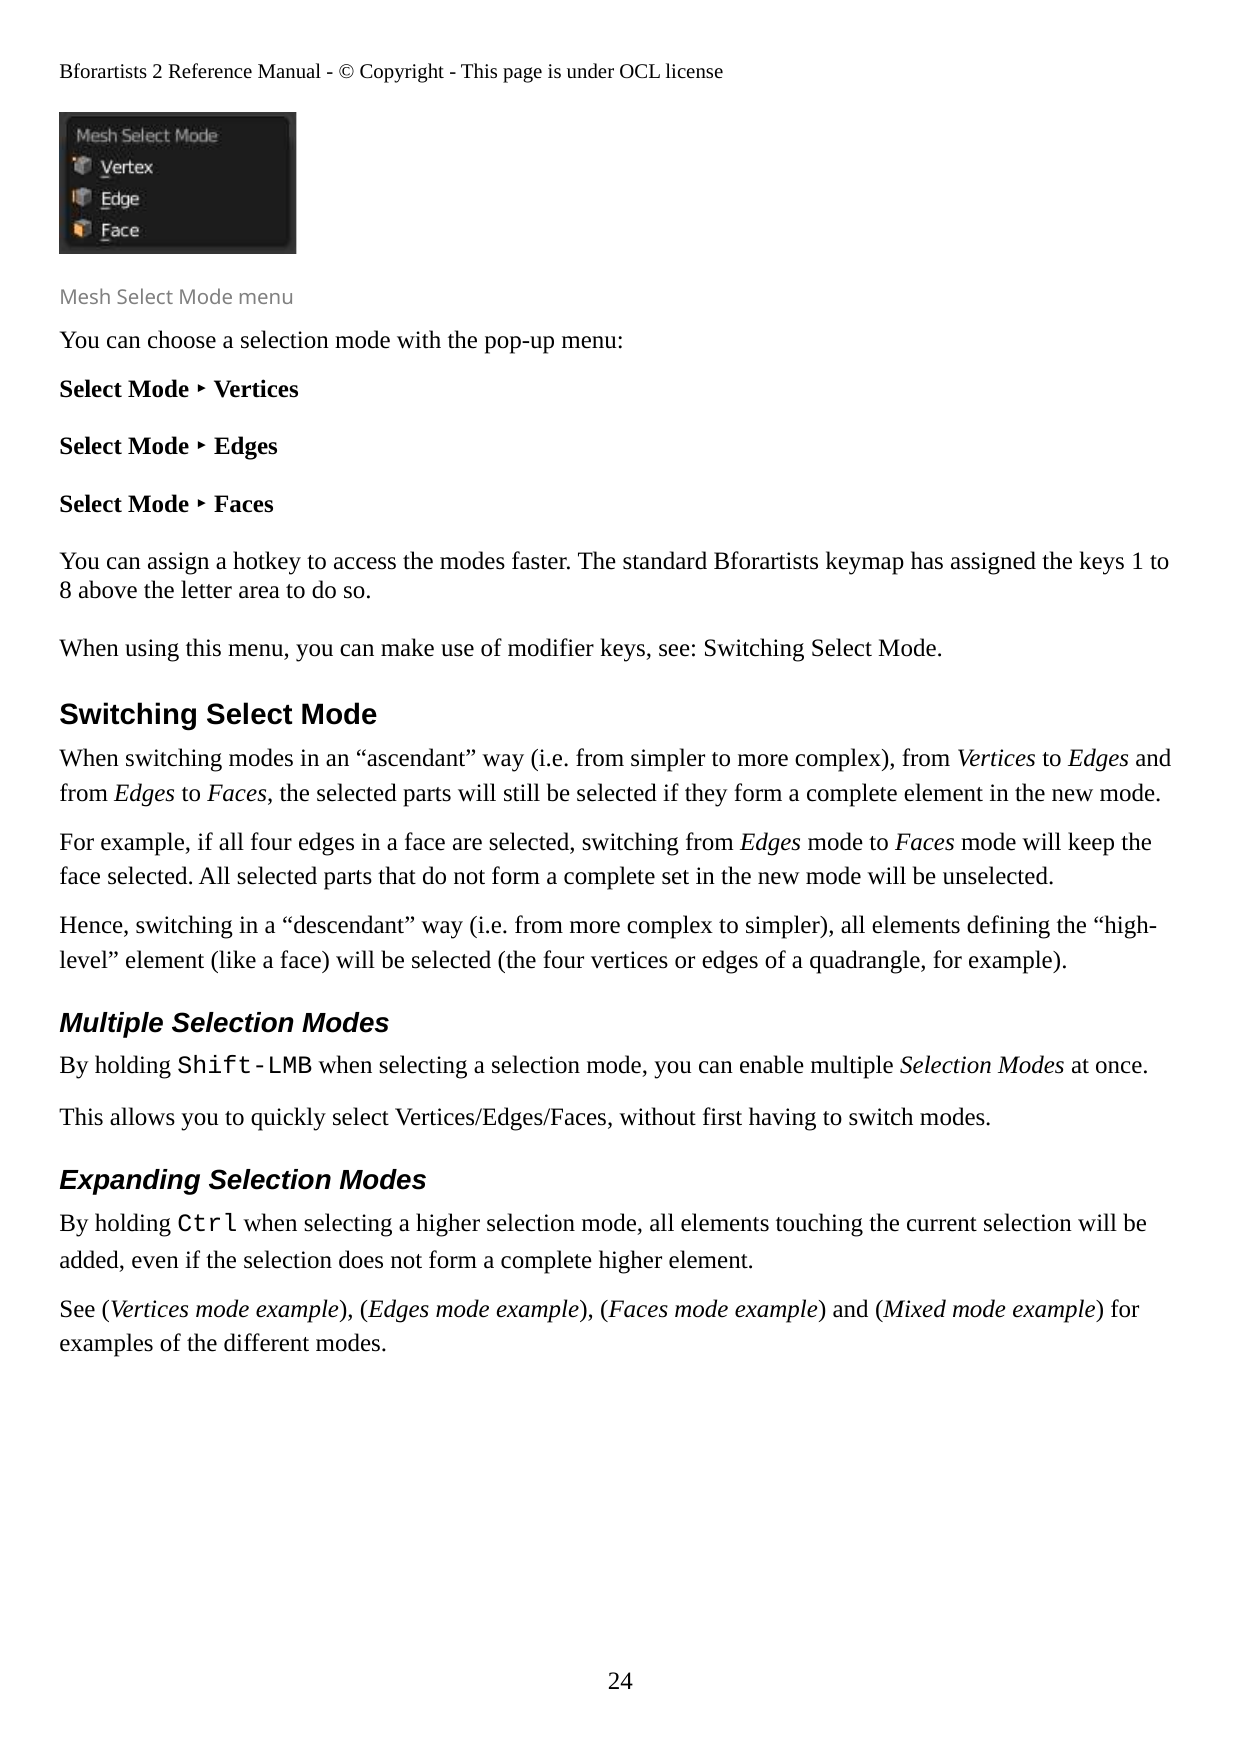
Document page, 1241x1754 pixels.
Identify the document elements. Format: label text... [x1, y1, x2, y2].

subtitle Select Mode ‣ Edges [59, 431, 1181, 460]
subtitle Multiple Selection Modes [59, 1006, 1181, 1038]
text When switching modes in an “ascendant” way (i.e. from simpler to more complex), from Vertices to Edges and from Edges to Faces, the selected parts will still be selected if they form a complete element in the new mode. [59, 743, 1181, 806]
text For example, if all four edges in a face are selected, switching from Edges mode to Faces mode will keep the face selected. All selected parts that do not form a complete set in the new mode will be unselected. [59, 827, 1181, 890]
picture [59, 112, 297, 254]
text Mesh Select Mode menu [59, 279, 1181, 310]
text You can choose a selection mode with the pop-up menu: [59, 325, 1181, 353]
text By holding Shift-LMB when selecting a selection mode, you can enable multiple Selection Modes at once. [59, 1051, 1181, 1081]
text When using this menu, you can make use of modifier keys, see: Switching Select Mode. [59, 633, 1181, 662]
subtitle Select Mode ‣ Vertices [59, 374, 1181, 402]
subtitle Expanding Selection Modes [59, 1164, 1181, 1196]
text This allows you to quickly select Vertices/Edges/Faces, without first having to switch modes. [59, 1102, 1181, 1131]
subtitle Switching Select Mode [59, 697, 1181, 731]
text See (Vertices mode example), (Edges mode example), (Faces mode example) and (Mixed mode example) for examples of the different modes. [59, 1294, 1181, 1357]
subtitle Select Mode ‣ Faces [59, 489, 1181, 517]
list You can assign a hotkey to access the modes faster. The standard Bforartists keymap has assigned the keys 1 to 8 above the letter area to do so. [59, 517, 1181, 604]
text Hence, switching in a “descendant” way (i.e. from more complex to simpler), all elements defining the “high-level” element (like a face) will be selected (the four vertices or edges of a quadrangle, for example). [59, 910, 1181, 973]
text By holding Ctrl when selecting a higher selection mode, all elements touching the current selection will be added, even if the selection does not form a complete higher element. [59, 1208, 1181, 1273]
